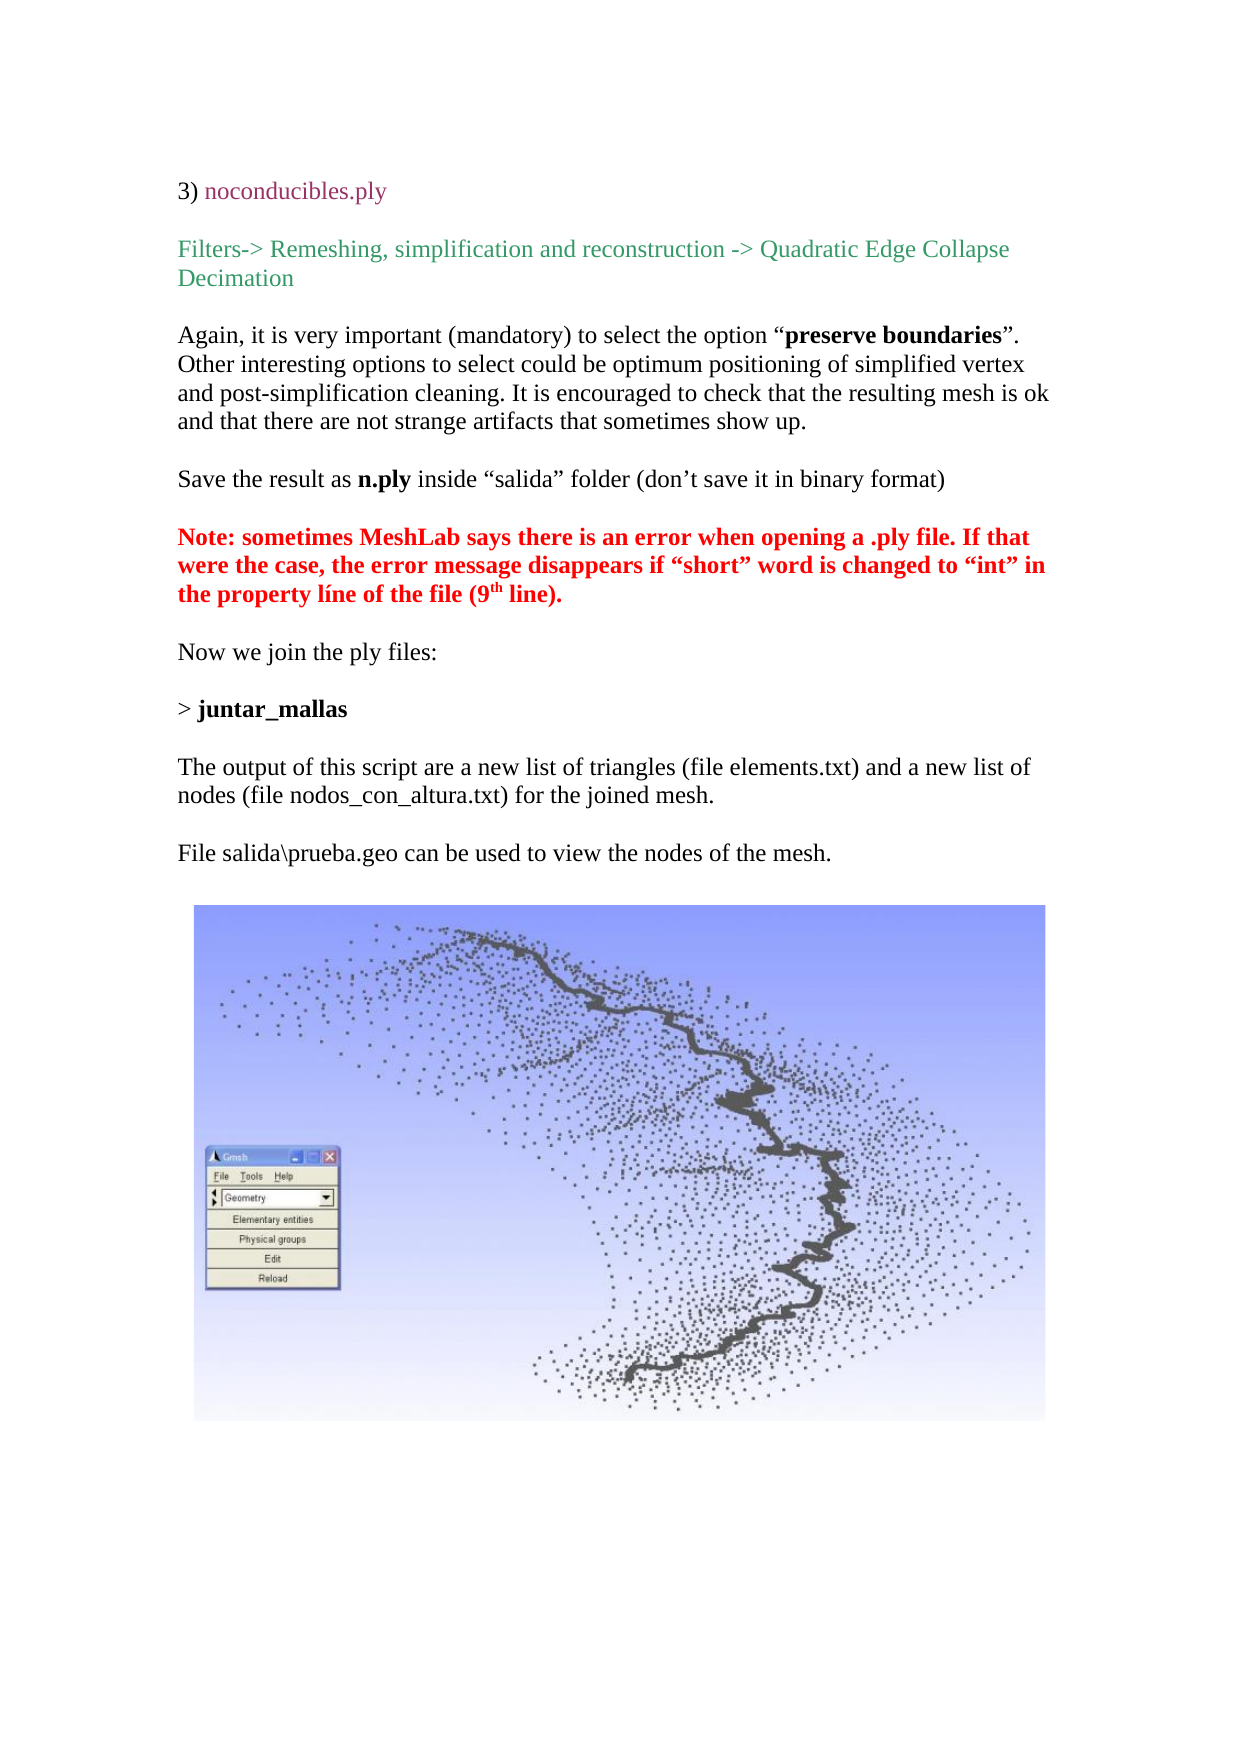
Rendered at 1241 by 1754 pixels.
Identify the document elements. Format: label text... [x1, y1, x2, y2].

text 3) noconducibles.ply Filters-> Remeshing, simplification and reconstruction -> Quadratic Edge Collapse Decimation Again, it is very important (mandatory) to select the option “preserve boundaries”. Other interesting options to select could be optimum positioning of simplified vertex and post-simplification cleaning. It is encouraged to check that the resulting mesh is ok and that there are not strange artifacts that sometimes show up. [177, 148, 1063, 435]
text Save the result as n.ply inside “salida” folder (don’t save it in binary format) Note: sometimes MeshLab says there is an error when opening a .ply file. If that were the case, the error message disappears if “short” word is changed to “int” in the property líne of the file (9th line). Now we join the ply files: > juntar_mallas The output of this script are a new list of triangles (file elements.txt) and a new list of nodes (file nodos_con_altura.txt) for the joined mesh. File salida\prueba.geo can be used to view the nodes of the mesh. [177, 464, 1063, 867]
picture [193, 905, 1046, 1421]
